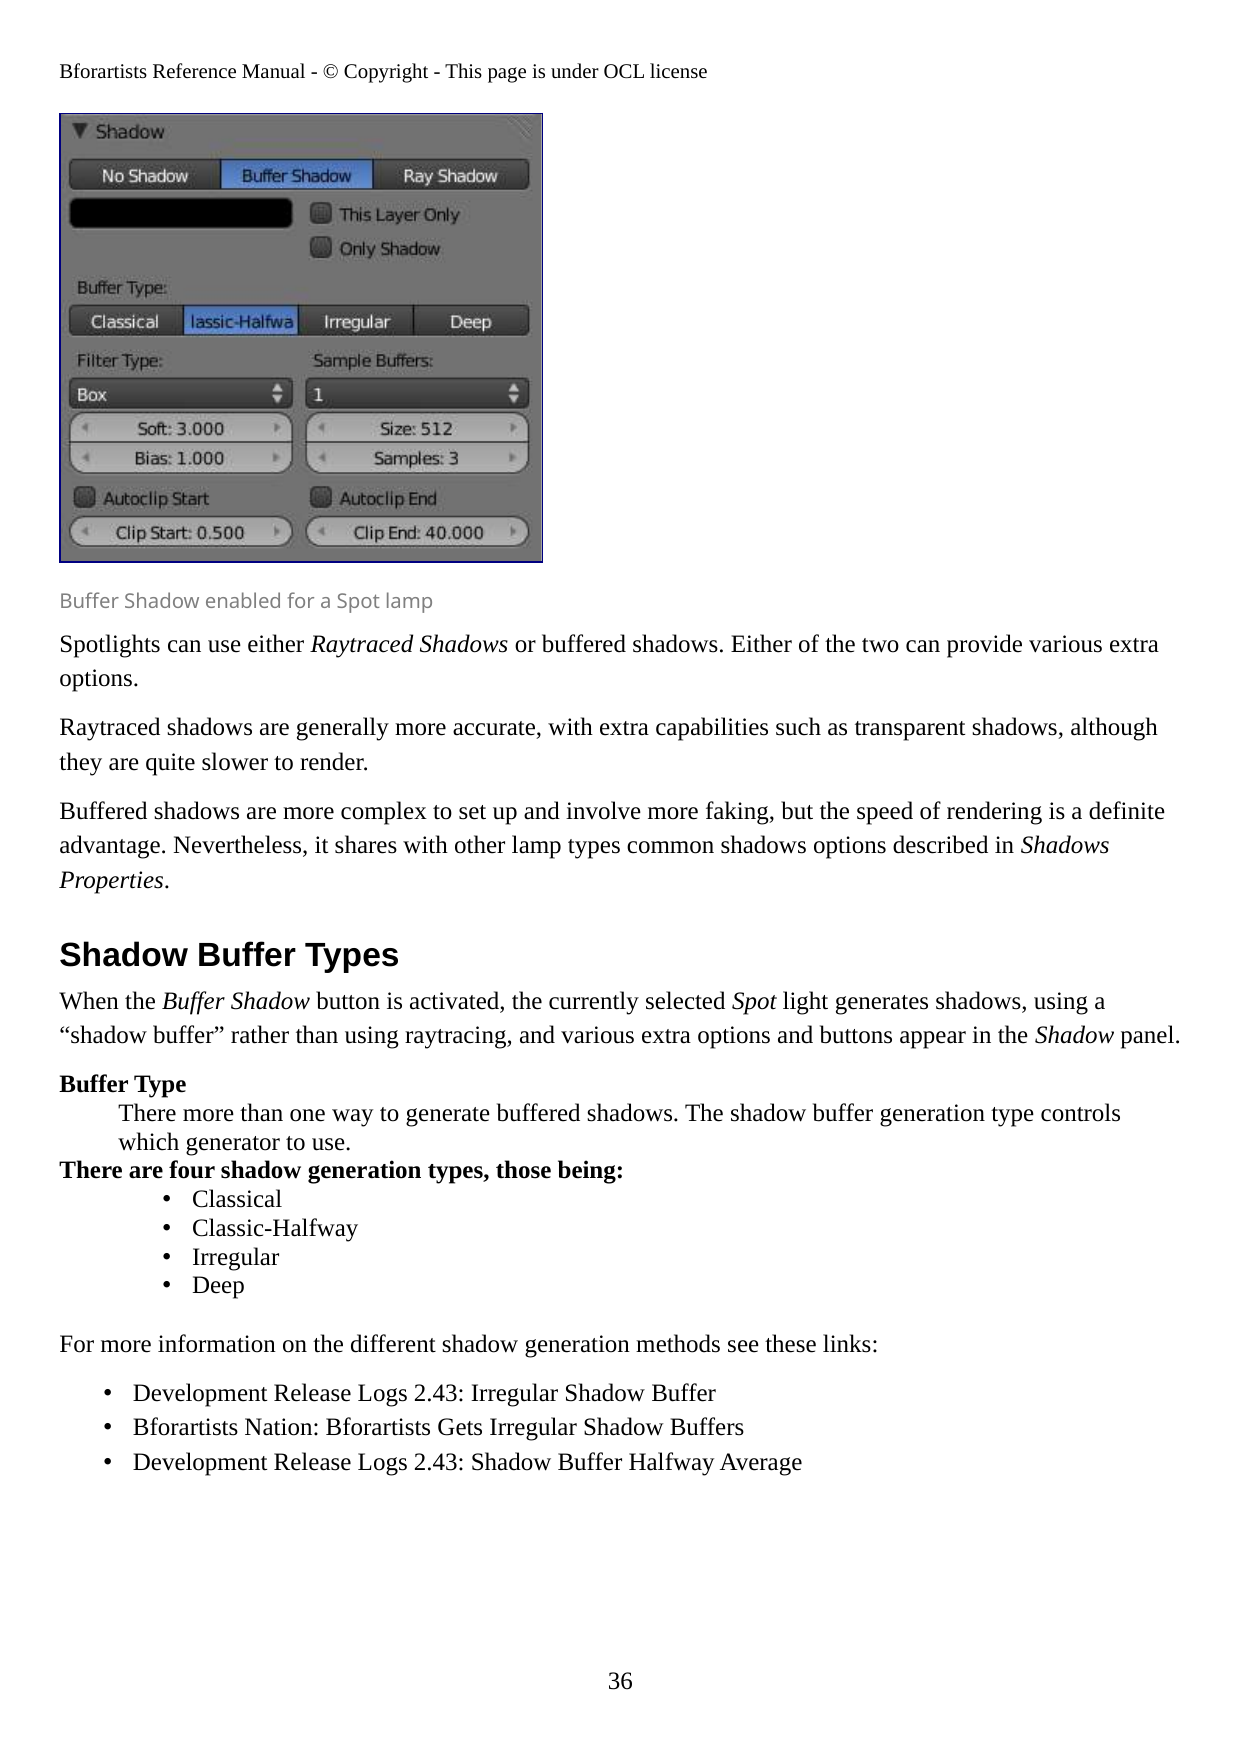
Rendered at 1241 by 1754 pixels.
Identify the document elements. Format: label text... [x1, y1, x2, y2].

text When the Buffer Shadow button is activated, the currently selected Spot light generates shadows, using a “shadow buffer” rather than using raytracing, and various extra options and buttons appear in the Shadow panel. [59, 986, 1181, 1049]
list Bforartists Nation: Bforartists Gets Irregular Shadow Buffers [103, 1412, 1181, 1441]
list Development Release Logs 2.43: Irregular Shadow Buffer [103, 1378, 1181, 1407]
list Irregular [162, 1242, 1181, 1271]
subtitle Shadow Buffer Types [59, 935, 1181, 973]
list Deep [162, 1271, 1181, 1299]
subtitle Buffer Type [59, 1069, 1181, 1098]
text Buffered shadows are more complex to set up and involve more faking, but the speed of rendering is a definite advantage. Nevertheless, it shares with other lamp types common shadows options described in Shadows Properties. [59, 796, 1181, 893]
list There more than one way to generate buffered shadows. The shadow buffer generation type controls which generator to use. [118, 1098, 1181, 1156]
subtitle There are four shadow generation types, those being: [59, 1156, 1181, 1184]
text Spotlights can use either Raytraced Shadows or buffered shadows. Either of the two can provide various extra options. [59, 629, 1181, 692]
list Development Release Logs 2.43: Shadow Buffer Halfway Average [103, 1447, 1181, 1476]
text Raytraced shadows are generally more accurate, with extra capabilities such as transparent shadows, although they are quite slower to render. [59, 712, 1181, 776]
list Classic-Halfway [162, 1213, 1181, 1242]
list Classical [162, 1184, 1181, 1213]
text Buffer Shadow enabled for a Spot lamp [59, 583, 1181, 614]
text For more information on the different shadow generation methods see these links: [59, 1329, 1181, 1358]
picture [61, 114, 542, 561]
